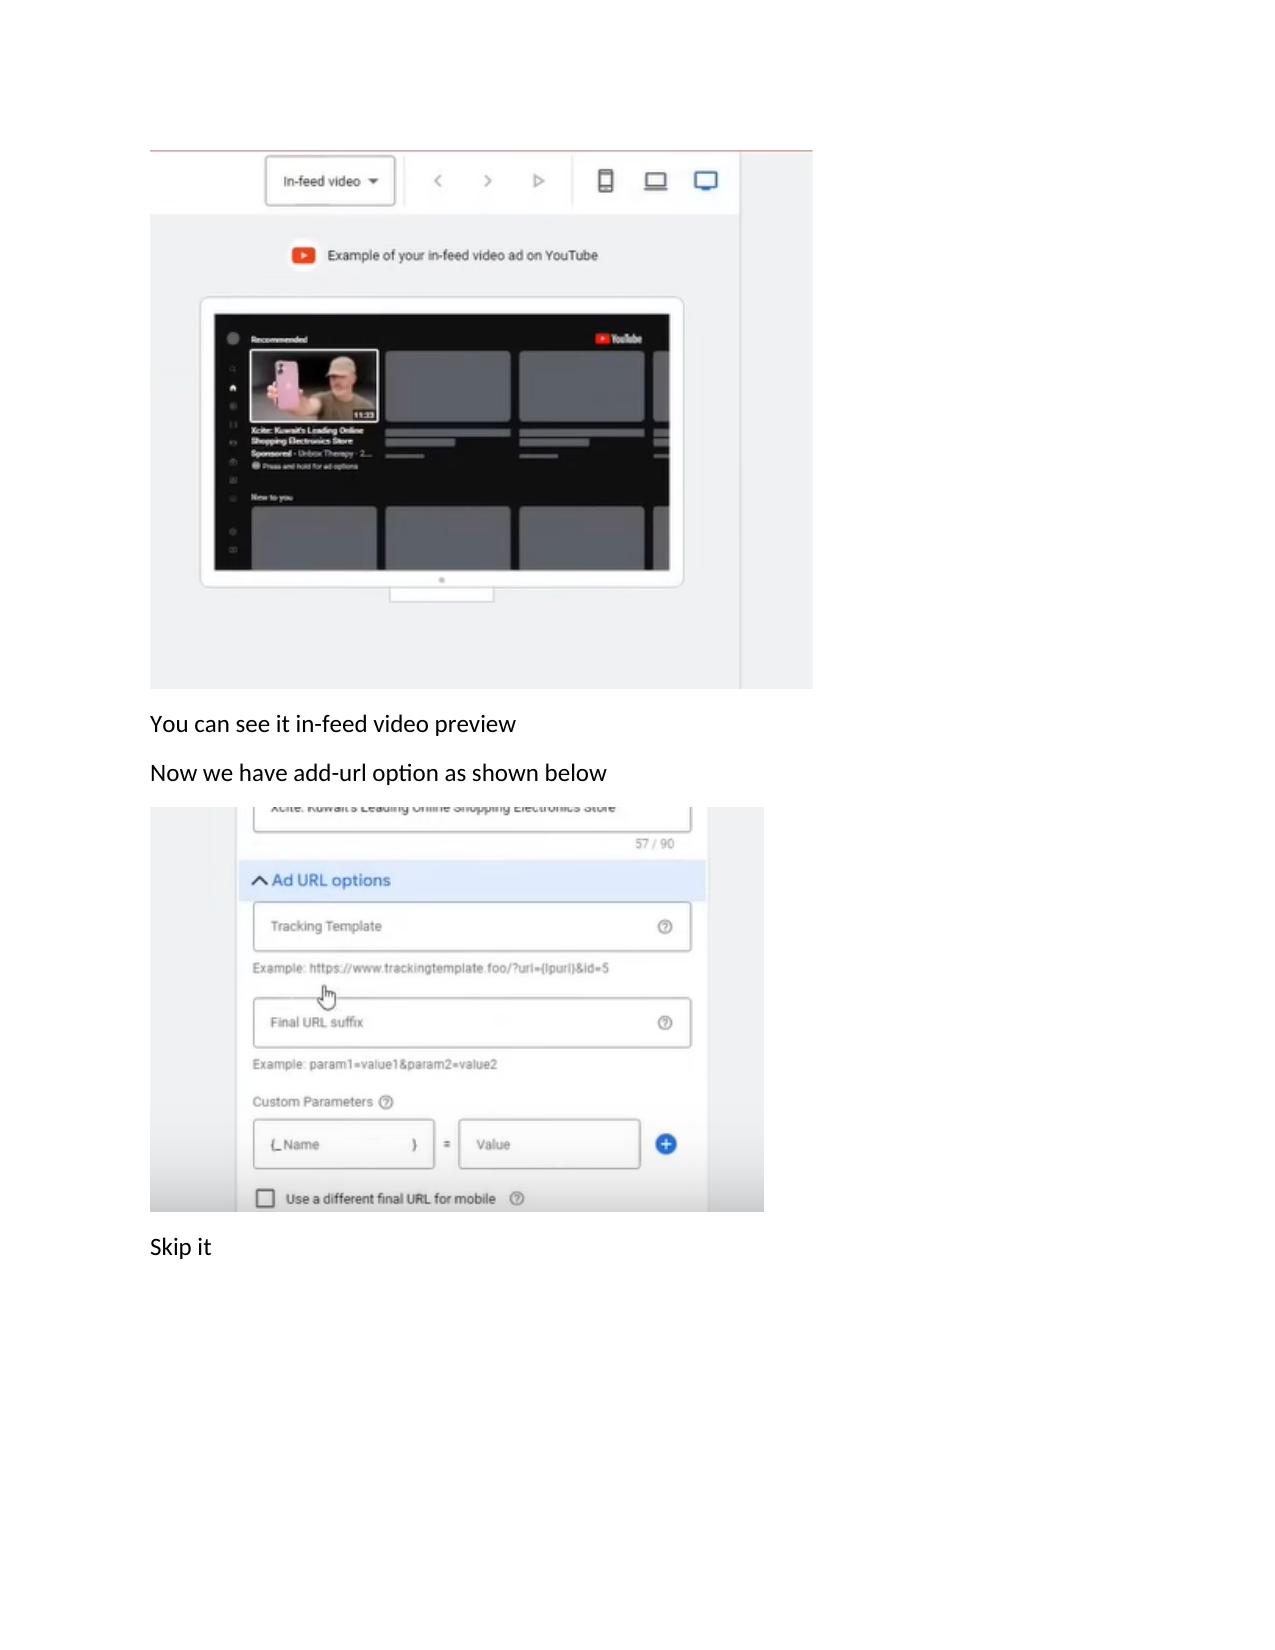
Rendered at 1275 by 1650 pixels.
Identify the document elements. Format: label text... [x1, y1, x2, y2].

picture [150, 150, 813, 689]
picture [150, 807, 764, 1212]
text Skip it [150, 1231, 1125, 1261]
text Now we have add-url option as shown below [150, 757, 1125, 788]
text You can see it in-feed video preview [150, 708, 1125, 738]
